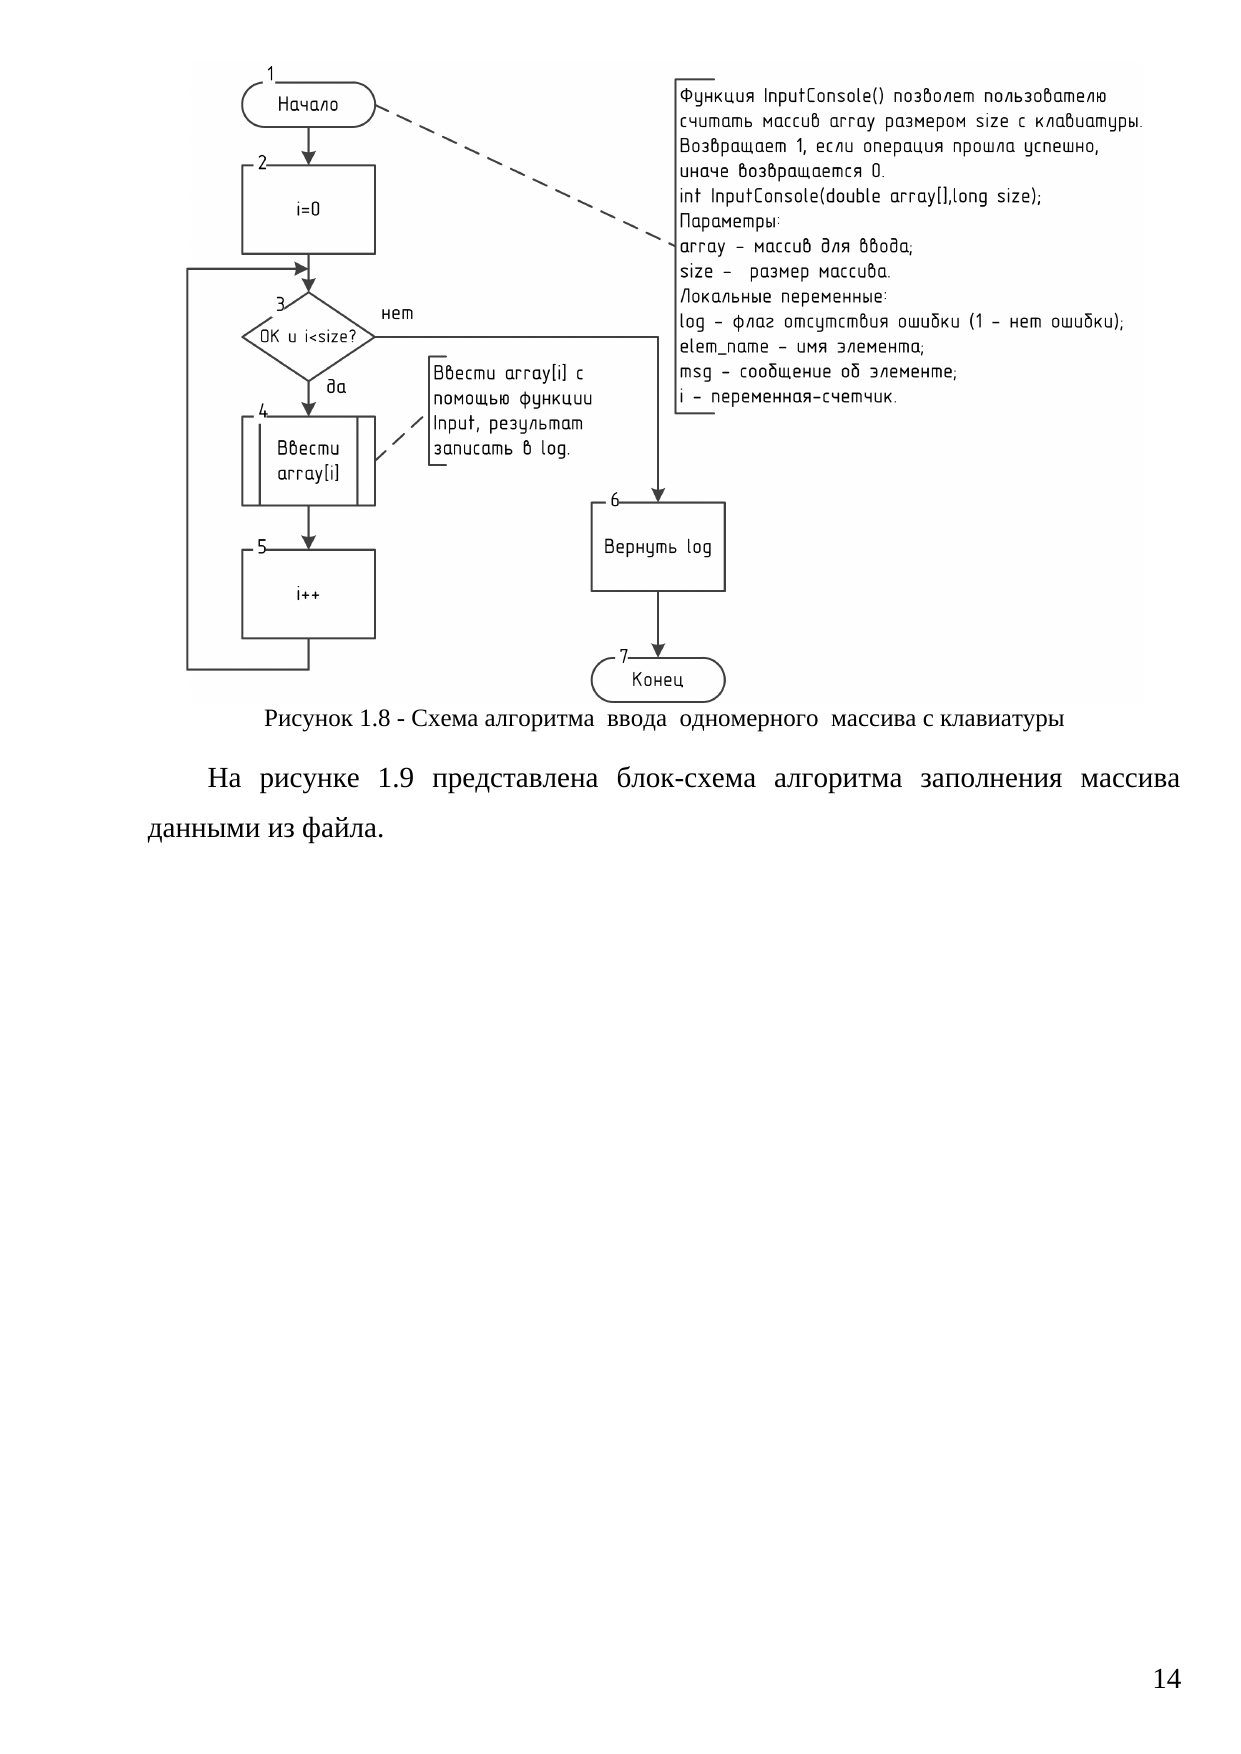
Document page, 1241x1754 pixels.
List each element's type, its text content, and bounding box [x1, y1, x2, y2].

text Рисунок 1.8 - Схема алгоритма ввода одномерного массива с клавиатуры [148, 703, 1181, 732]
text На рисунке 1.9 представлена блок-схема алгоритма заполнения массива данными из файла. [148, 760, 1181, 844]
picture [186, 59, 1143, 703]
